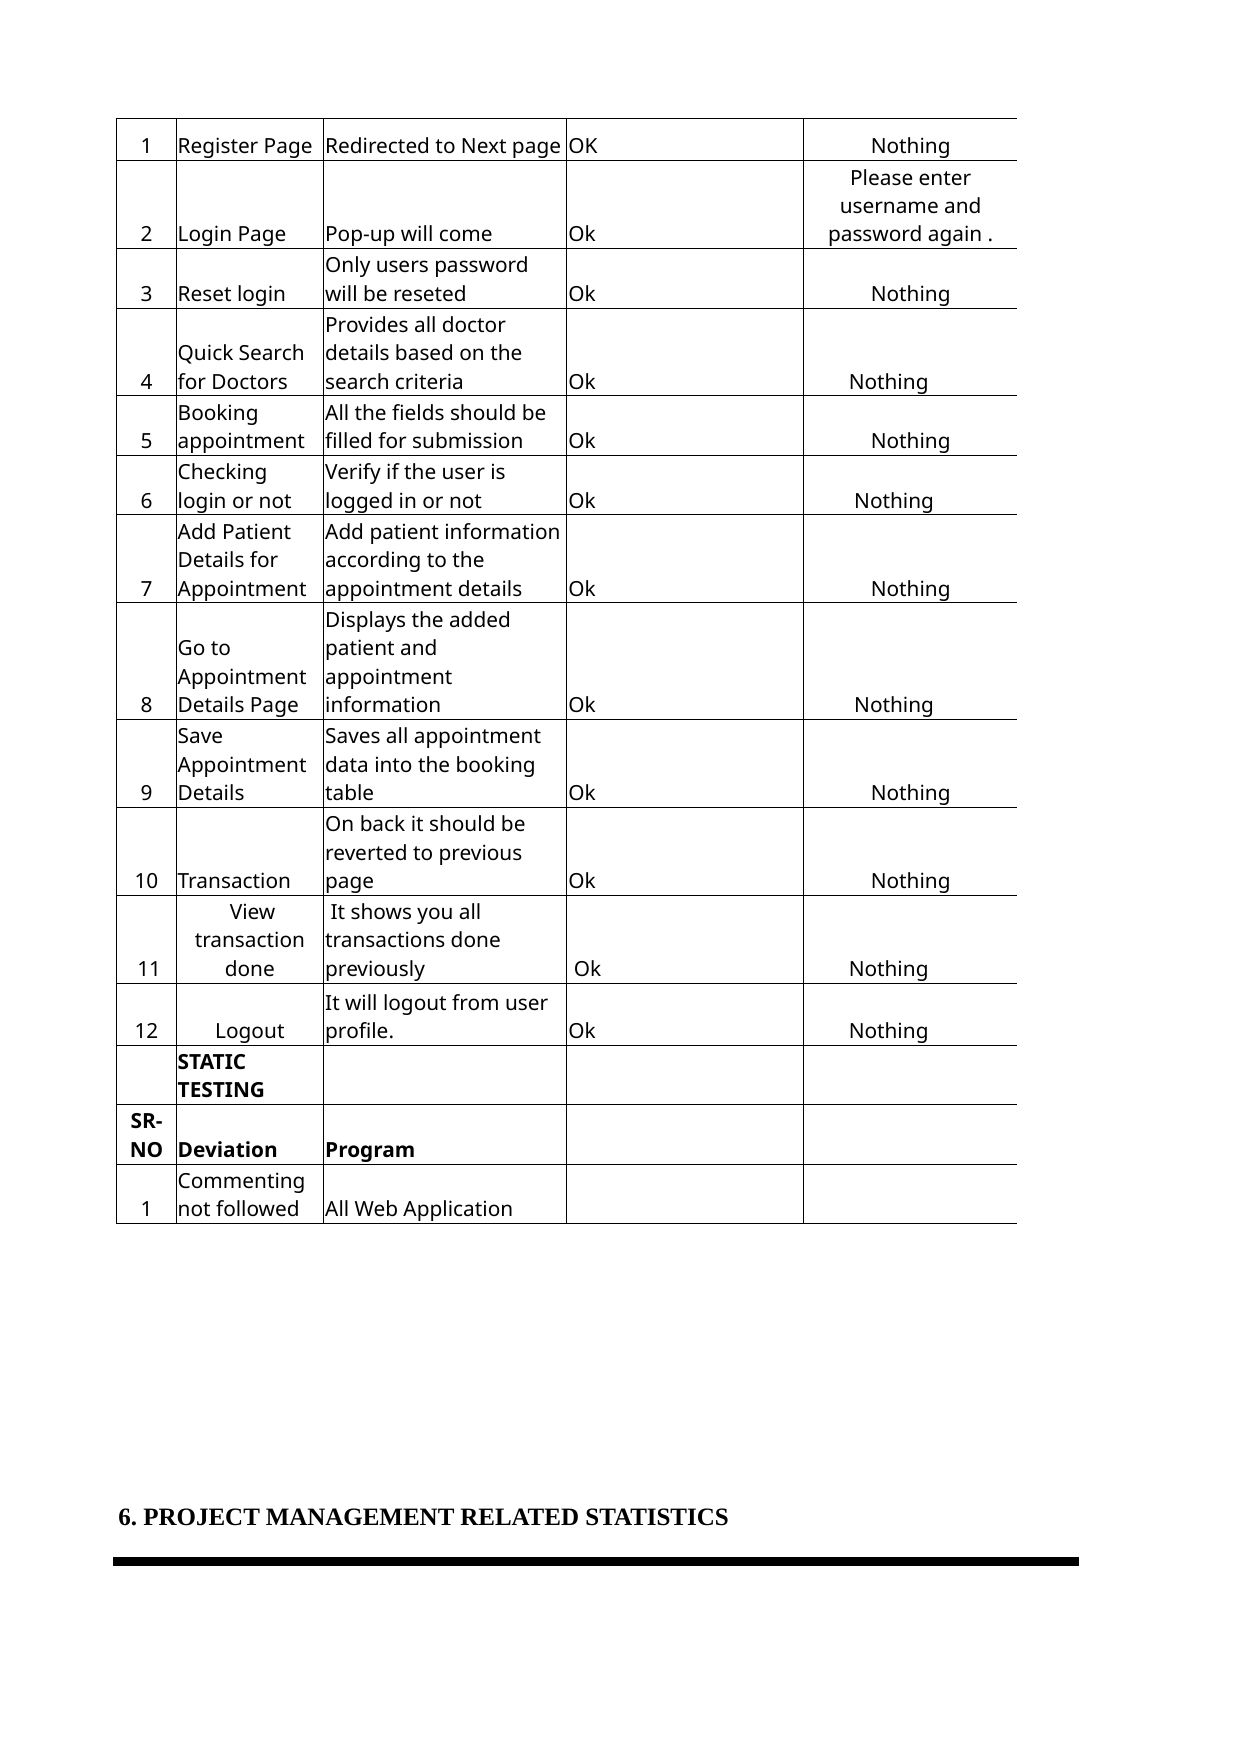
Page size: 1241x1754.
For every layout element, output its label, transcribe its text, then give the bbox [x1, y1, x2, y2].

table_cell Deviation [177, 1105, 323, 1163]
table_cell All the fields should be filled for submission [324, 396, 566, 455]
table_cell Nothing [804, 456, 1017, 514]
table_cell 2 [117, 161, 176, 248]
table_cell Redirected to Next page [324, 119, 566, 160]
table_cell [117, 1046, 176, 1104]
table_cell 1 [117, 119, 176, 160]
table_cell Nothing [804, 603, 1017, 719]
table_cell Checking login or not [177, 456, 323, 514]
table_cell SR-NO [117, 1105, 176, 1163]
table_cell Ok [567, 515, 803, 602]
table_cell Nothing [804, 984, 1017, 1044]
table_cell Provides all doctor details based on the search criteria [324, 309, 566, 395]
table_cell Nothing [804, 249, 1017, 307]
table_cell Quick Search for Doctors [177, 309, 323, 395]
table_cell STATIC TESTING [177, 1046, 323, 1104]
table_cell [567, 1105, 803, 1163]
table_cell Commenting not followed [177, 1165, 323, 1223]
table_cell Booking appointment [177, 396, 323, 455]
table_cell Nothing [804, 309, 1017, 395]
table_cell OK [567, 119, 803, 160]
table_cell Only users password will be reseted [324, 249, 566, 307]
table_cell 3 [117, 249, 176, 307]
table_cell Reset login [177, 249, 323, 307]
table_cell 7 [117, 515, 176, 602]
table_cell Displays the added patient and appointment information [324, 603, 566, 719]
table_cell Nothing [804, 515, 1017, 602]
table_cell Logout [177, 984, 323, 1044]
table_cell [804, 1165, 1017, 1223]
table_cell 12 [117, 984, 176, 1044]
table_cell Saves all appointment data into the booking table [324, 720, 566, 807]
text 6. PROJECT MANAGEMENT RELATED STATISTICS [118, 1502, 1122, 1531]
table_cell Nothing [804, 119, 1017, 160]
table_cell 4 [117, 309, 176, 395]
table_cell [567, 1046, 803, 1104]
table_cell Program [324, 1105, 566, 1163]
table_cell [324, 1046, 566, 1104]
table_cell Nothing [804, 808, 1017, 894]
table_cell It will logout from user profile. [324, 984, 566, 1044]
table_cell Ok [567, 456, 803, 514]
table_cell Transaction [177, 808, 323, 894]
table_cell [804, 1046, 1017, 1104]
table_cell 9 [117, 720, 176, 807]
table_cell Ok [567, 603, 803, 719]
table_cell On back it should be reverted to previous page [324, 808, 566, 894]
table_cell Pop-up will come [324, 161, 566, 248]
table_cell Add patient information according to the appointment details [324, 515, 566, 602]
table_cell 11 [117, 896, 176, 982]
table_cell 10 [117, 808, 176, 894]
table_cell Ok [567, 984, 803, 1044]
table_cell Nothing [804, 720, 1017, 807]
table_cell Ok [567, 249, 803, 307]
table_cell All Web Application [324, 1165, 566, 1223]
table_cell Ok [567, 808, 803, 894]
table_cell Ok [567, 396, 803, 455]
table_cell Add Patient Details for Appointment [177, 515, 323, 602]
table_cell Ok [567, 309, 803, 395]
table_cell Nothing [804, 396, 1017, 455]
table_cell Verify if the user is logged in or not [324, 456, 566, 514]
table_cell Save Appointment Details [177, 720, 323, 807]
table_cell Ok [567, 720, 803, 807]
table_cell 5 [117, 396, 176, 455]
table_cell Nothing [804, 896, 1017, 982]
table_cell 1 [117, 1165, 176, 1223]
table_cell Please enter username and password again . [804, 161, 1017, 248]
table_cell Ok [567, 161, 803, 248]
table_cell [567, 1165, 803, 1223]
table_cell 8 [117, 603, 176, 719]
table_cell Login Page [177, 161, 323, 248]
table_cell [804, 1105, 1017, 1163]
table_cell Register Page [177, 119, 323, 160]
table_cell It shows you all transactions done previously [324, 896, 566, 982]
table_cell Go to Appointment Details Page [177, 603, 323, 719]
table_cell View transaction done [177, 896, 323, 982]
table_cell 6 [117, 456, 176, 514]
table_cell Ok [567, 896, 803, 982]
